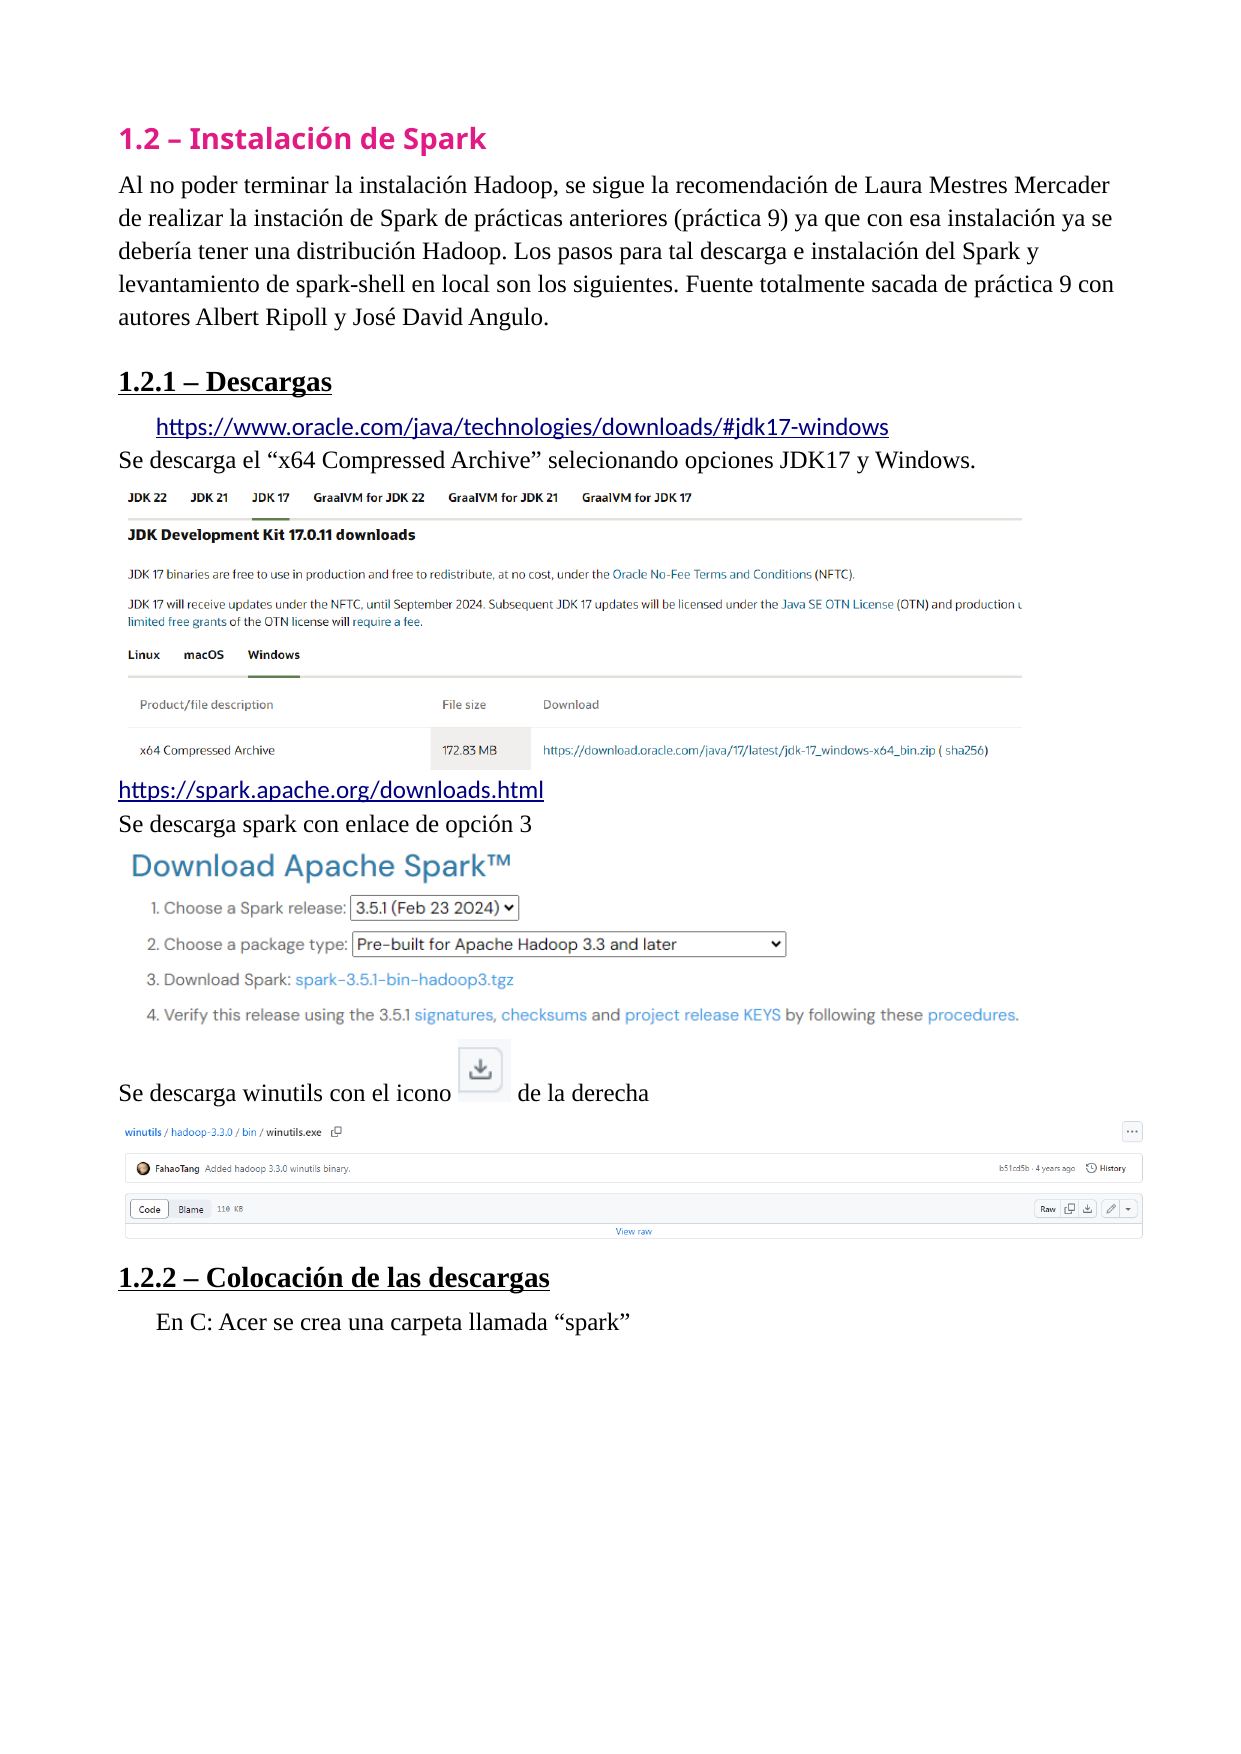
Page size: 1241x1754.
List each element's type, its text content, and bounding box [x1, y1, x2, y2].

subtitle 1.2.2 – Colocación de las descargas [118, 1261, 1122, 1294]
picture [118, 478, 1022, 770]
text Al no poder terminar la instalación Hadoop, se sigue la recomendación de Laura Mestres Mercader de realizar la instación de Spark de prácticas anteriores (práctica 9) ya que con esa instalación ya se debería tener una distribución Hadoop. Los pasos para tal descarga e instalación del Spark y levantamiento de spark-shell en local son los siguientes. Fuente totalmente sacada de práctica 9 con autores Albert Ripoll y José David Angulo. [118, 170, 1122, 331]
subtitle 1.2.1 – Descargas [118, 364, 1122, 398]
picture [118, 842, 1033, 1035]
text En C: Acer se crea una carpeta llamada “spark” [156, 1307, 1122, 1335]
picture [118, 1111, 1147, 1242]
text Se descarga spark con enlace de opción 3 [118, 809, 1122, 838]
subtitle 1.2 – Instalación de Spark [118, 118, 1122, 158]
text Se descarga el “x64 Compressed Archive” selecionando opciones JDK17 y Windows. [118, 446, 1122, 474]
picture [457, 1039, 511, 1102]
text https://spark.apache.org/downloads.html [118, 774, 1122, 804]
text https://www.oracle.com/java/technologies/downloads/#jdk17-windows [156, 411, 1122, 441]
text Se descarga winutils con el icono de la derecha [118, 1039, 1122, 1107]
